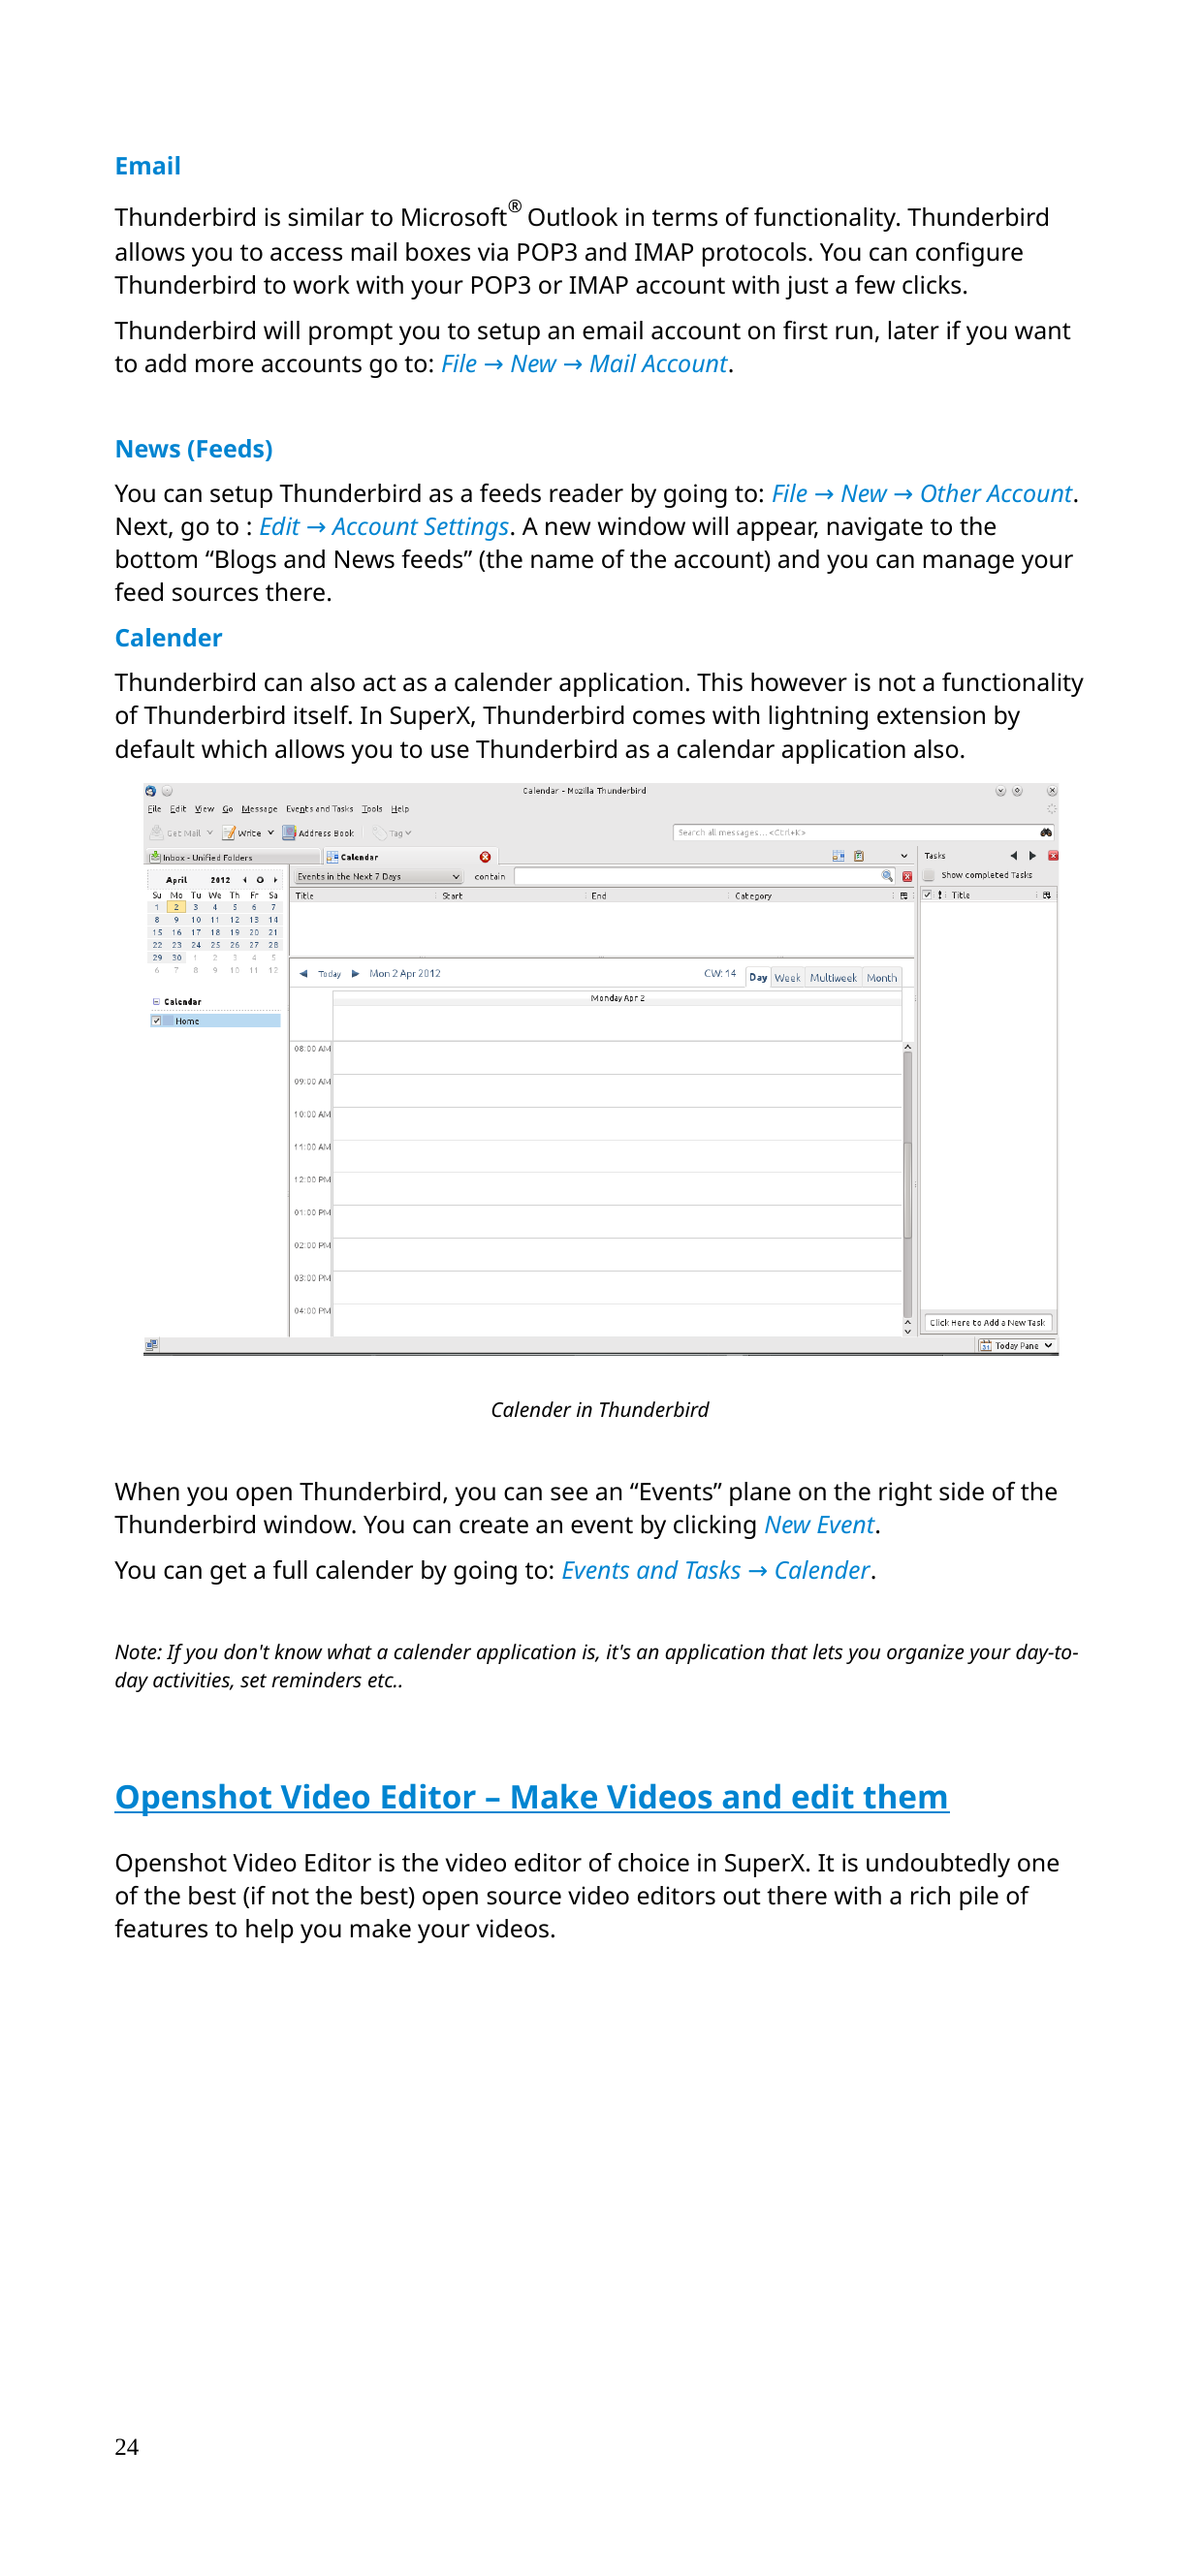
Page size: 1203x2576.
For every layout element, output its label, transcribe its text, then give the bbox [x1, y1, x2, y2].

text Openshot Video Editor is the video editor of choice in SuperX. It is undoubtedly one of the best (if not the best) open source video editors out there with a rich pile of features to help you make your videos. [114, 1846, 1088, 1945]
subtitle Openshot Video Editor – Make Videos and edit them [114, 1774, 1088, 1818]
text You can setup Thunderbird as a feeds reader by going to: File → New → Other Account. Next, go to : Edit → Account Settings. A new window will appear, navigate to the bottom “Blogs and News feeds” (the name of the account) and you can manage your feed sources there. [114, 477, 1088, 609]
text Note: If you don't know what a calender application is, it's an application that lets you organize your day-to-day activities, set reminders etc.. [114, 1639, 1088, 1693]
text Thunderbird will prompt you to setup an email account on first run, later if you want to add more accounts go to: File → New → Mail Account. [114, 313, 1088, 379]
text You can get a full calender by going to: Events and Tasks → Calender. [114, 1554, 1088, 1586]
picture [143, 783, 1060, 1356]
text News (Feeds) [114, 431, 1088, 464]
text When you open Thunderbird, you can see an “Events” plane on the right side of the Thunderbird window. You can create an event by clicking New Event. [114, 1475, 1088, 1541]
text Thunderbird can also act as a calender application. This however is not a functionality of Thunderbird itself. In SuperX, Thunderbird comes with lightning extension by default which allows you to use Thunderbird as a calendar application also. [114, 666, 1088, 765]
text Email [114, 148, 1088, 182]
text Calender [114, 621, 1088, 653]
text Thunderbird is similar to Microsoft® Outlook in terms of functionality. Thunderbird allows you to access mail boxes via POP3 and IMAP protocols. You can configure Thunderbird to work with your POP3 or IMAP account with just a few clicks. [114, 194, 1088, 301]
text Calender in Thunderbird [114, 1396, 1088, 1423]
